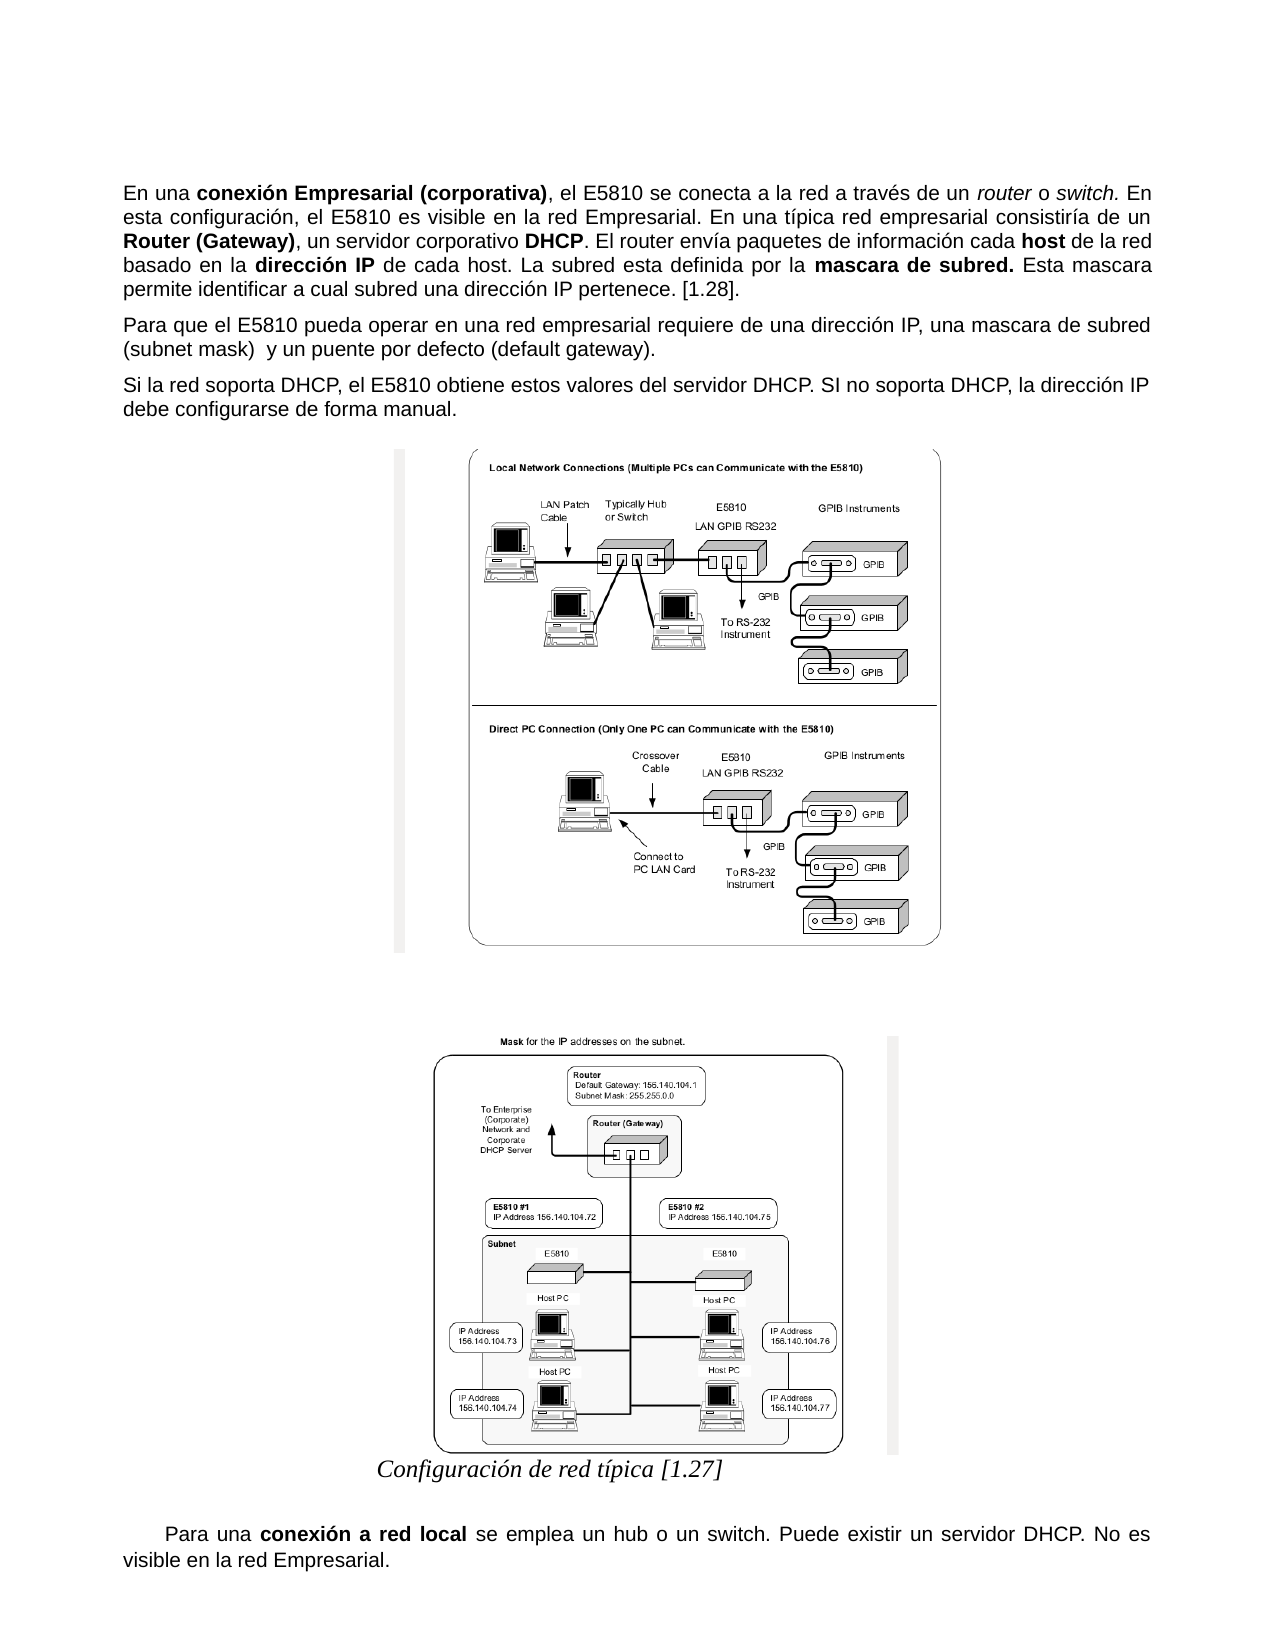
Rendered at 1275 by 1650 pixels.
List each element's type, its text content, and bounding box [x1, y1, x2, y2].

text Configuración de red típica [1.27] [376, 1455, 898, 1483]
text En una conexión Empresarial (corporativa), el E5810 se conecta a la red a través de un router o switch. En esta configuración, el E5810 es visible en la red Empresarial. En una típica red empresarial consistiría de un Router (Gateway), un servidor corporativo DHCP. El router envía paquetes de información cada host de la red basado en la dirección IP de cada host. La subred esta definida por la mascara de subred. Esta mascara permite identificar a cual subred una dirección IP pertenece. [1.28]. [123, 181, 1152, 301]
text Para una conexión a red local se emplea un hub o un switch. Puede existir un servidor DHCP. No es visible en la red Empresarial. [123, 1519, 1152, 1572]
picture [376, 1036, 899, 1455]
text Para que el E5810 pueda operar en una red empresarial requiere de una dirección IP, una mascara de subred (subnet mask) y un puente por defecto (default gateway). [123, 313, 1152, 361]
picture [393, 449, 981, 953]
text Si la red soporta DHCP, el E5810 obtiene estos valores del servidor DHCP. SI no soporta DHCP, la dirección IP debe configurarse de forma manual. [123, 372, 1152, 420]
